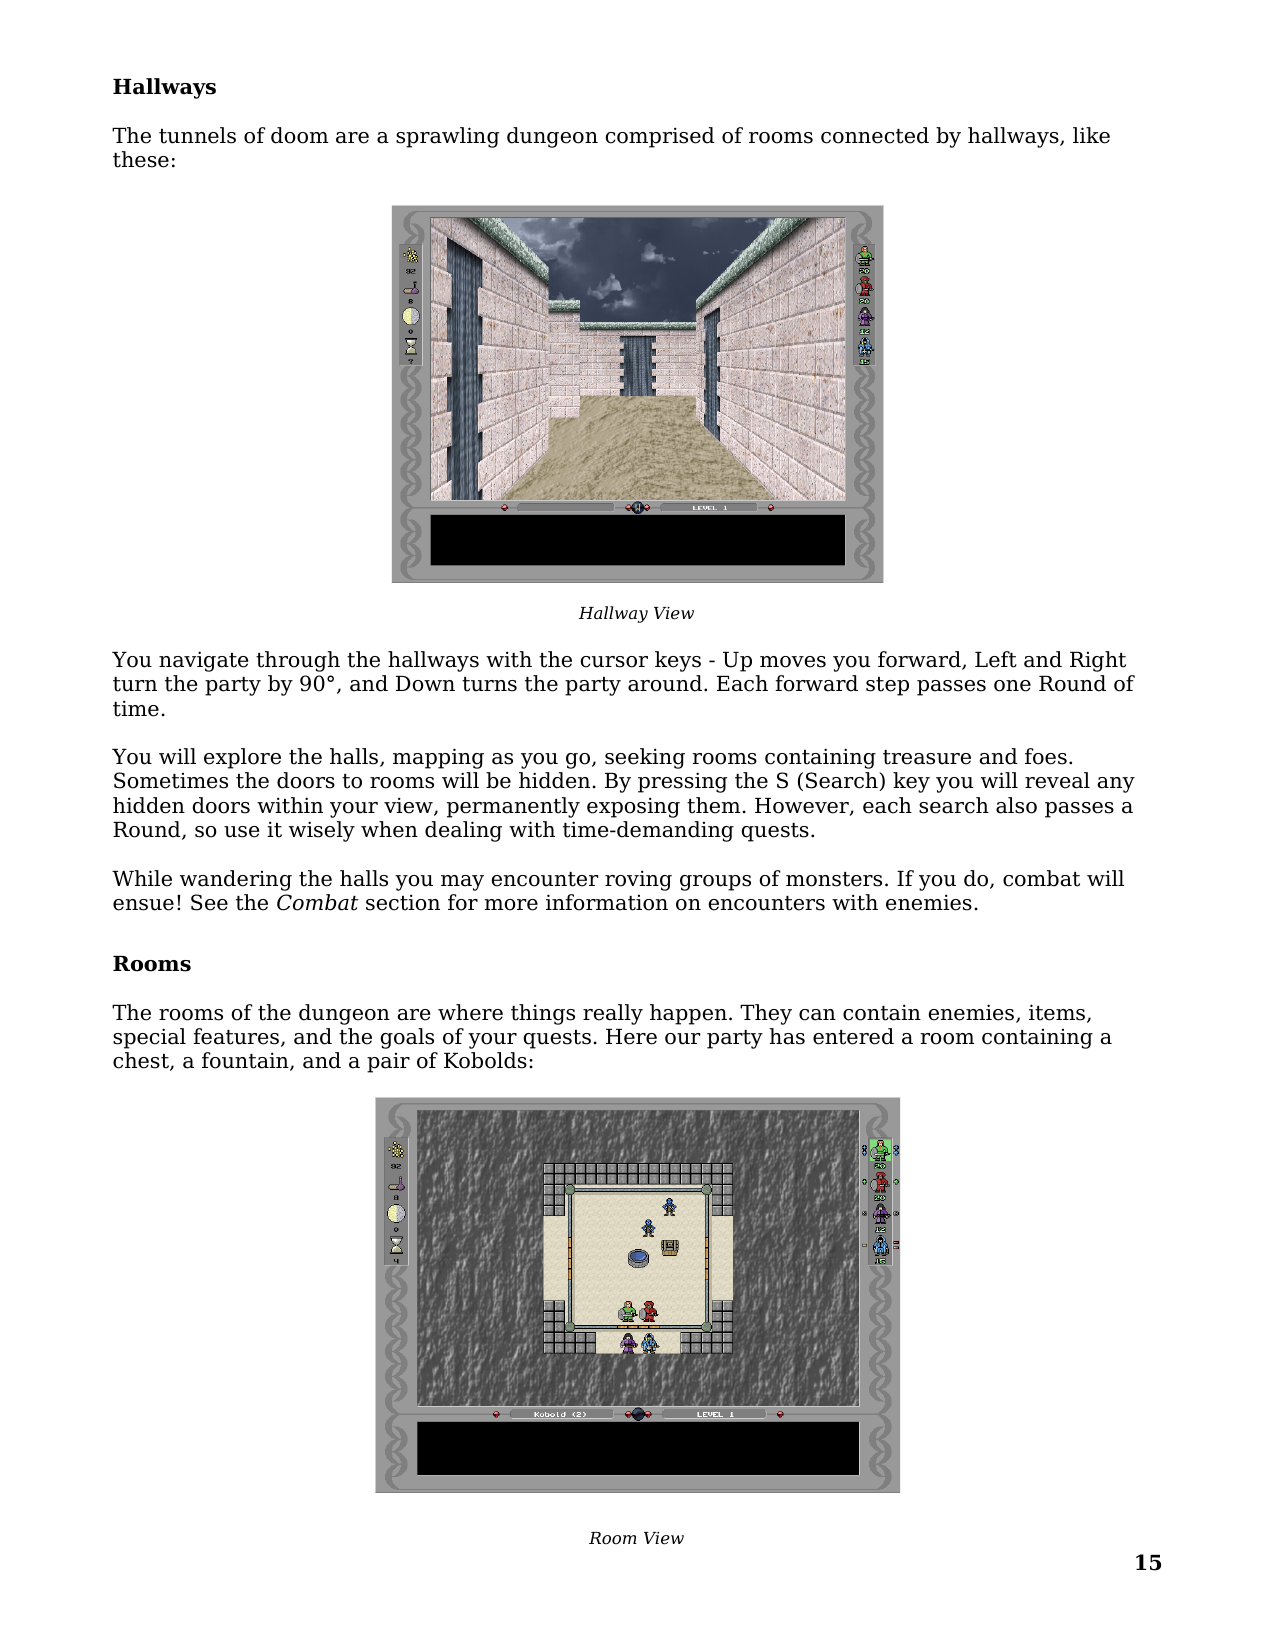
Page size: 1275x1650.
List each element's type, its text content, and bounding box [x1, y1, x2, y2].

text Hallway View [112, 604, 1162, 623]
picture [391, 205, 884, 583]
text The tunnels of doom are a sprawling dungeon comprised of rooms connected by hallways, like these: [112, 124, 1162, 172]
text Room View [112, 1529, 1162, 1548]
subtitle Rooms [112, 952, 1162, 976]
subtitle Hallways [112, 75, 1162, 99]
text While wandering the halls you may encounter roving groups of monsters. If you do, combat will ensue! See the Combat section for more information on encounters with enemies. [112, 867, 1162, 915]
text The rooms of the dungeon are where things really happen. They can contain enemies, items, special features, and the goals of your quests. Here our party has entered a room containing a chest, a fountain, and a pair of Kobolds: [112, 1001, 1162, 1073]
text You will explore the halls, mapping as you go, seeking rooms containing treasure and foes. Sometimes the doors to rooms will be hidden. By pressing the S (Search) key you will reveal any hidden doors within your view, permanently exposing them. However, each search also passes a Round, so use it wisely when dealing with time-demanding quests. [112, 745, 1162, 842]
picture [375, 1097, 901, 1493]
text You navigate through the hallways with the cursor keys - Up moves you forward, Left and Right turn the party by 90°, and Down turns the party around. Each forward step passes one Round of time. [112, 648, 1162, 721]
